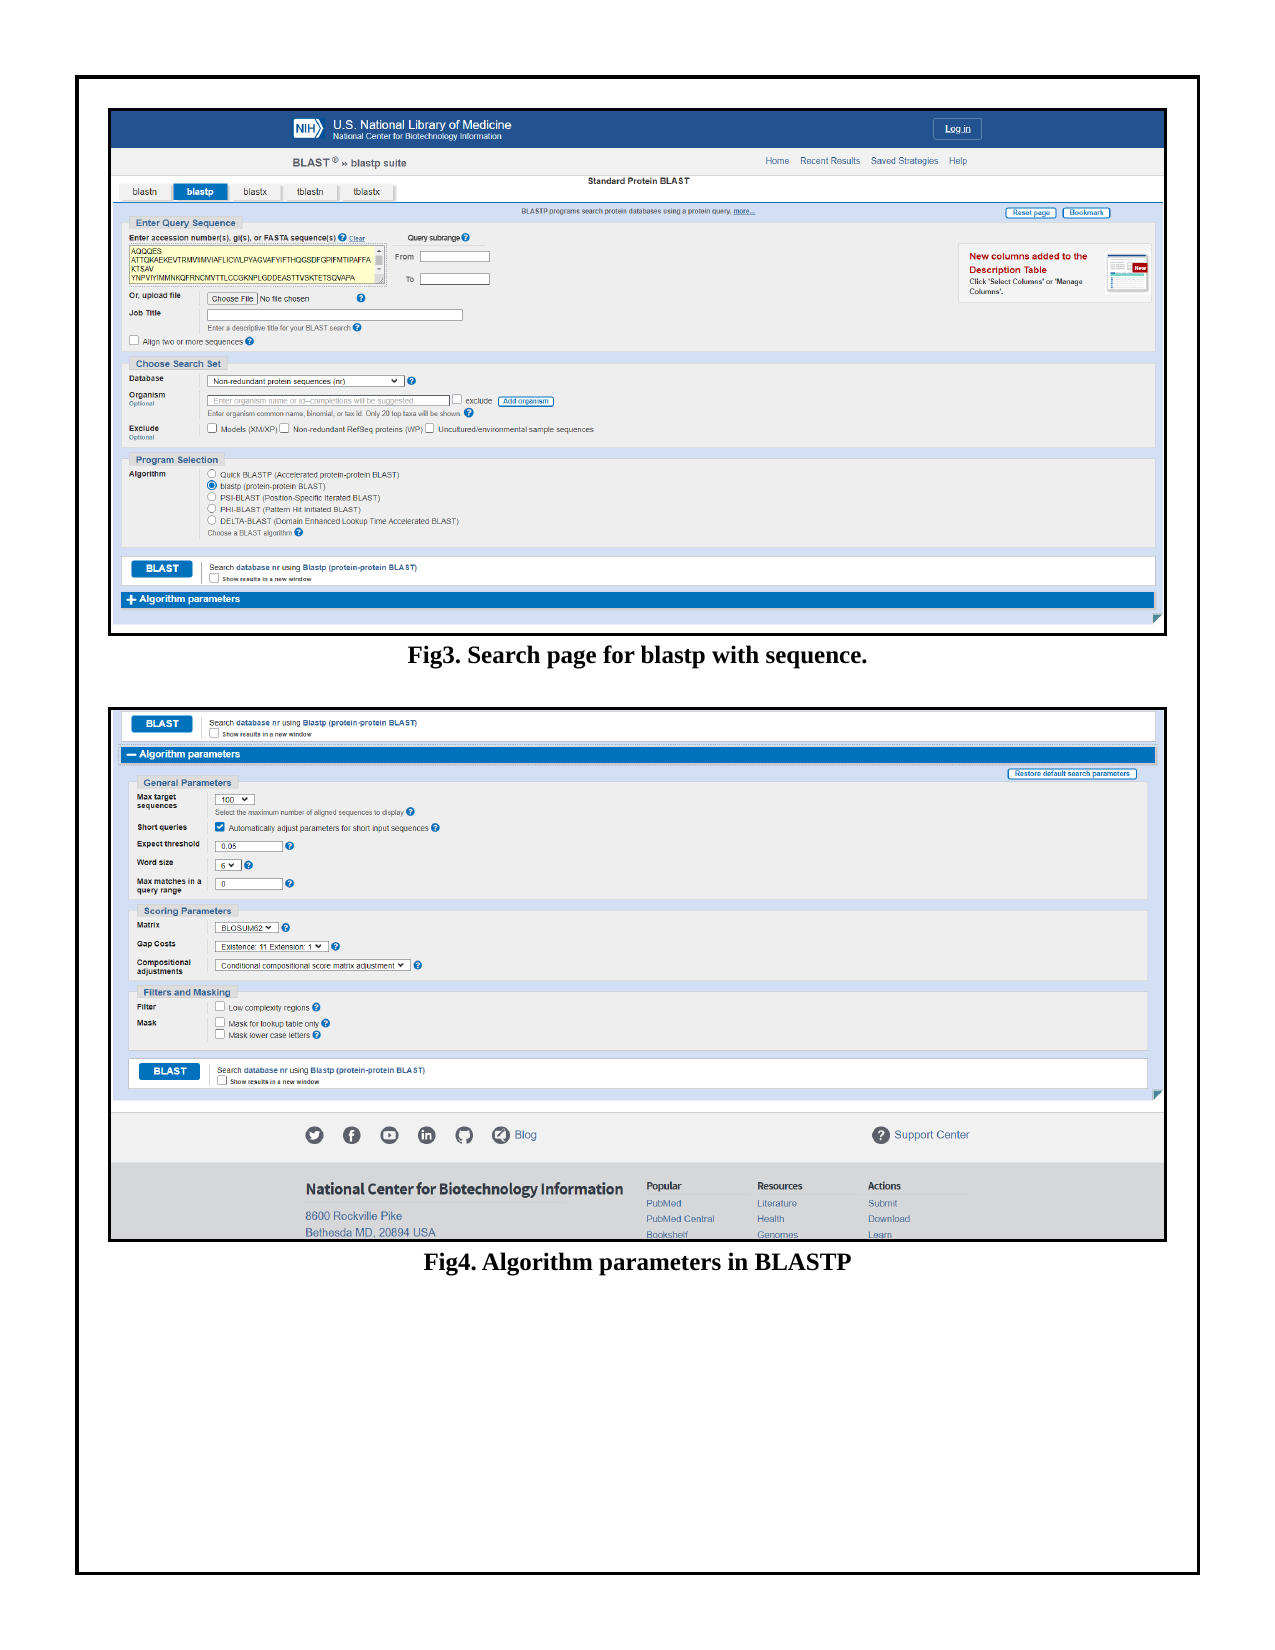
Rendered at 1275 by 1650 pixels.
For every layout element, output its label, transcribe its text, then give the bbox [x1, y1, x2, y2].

text Fig3. Search page for blastp with sequence. [108, 636, 1167, 669]
text Fig4. Algorithm parameters in BLASTP [108, 1242, 1167, 1275]
